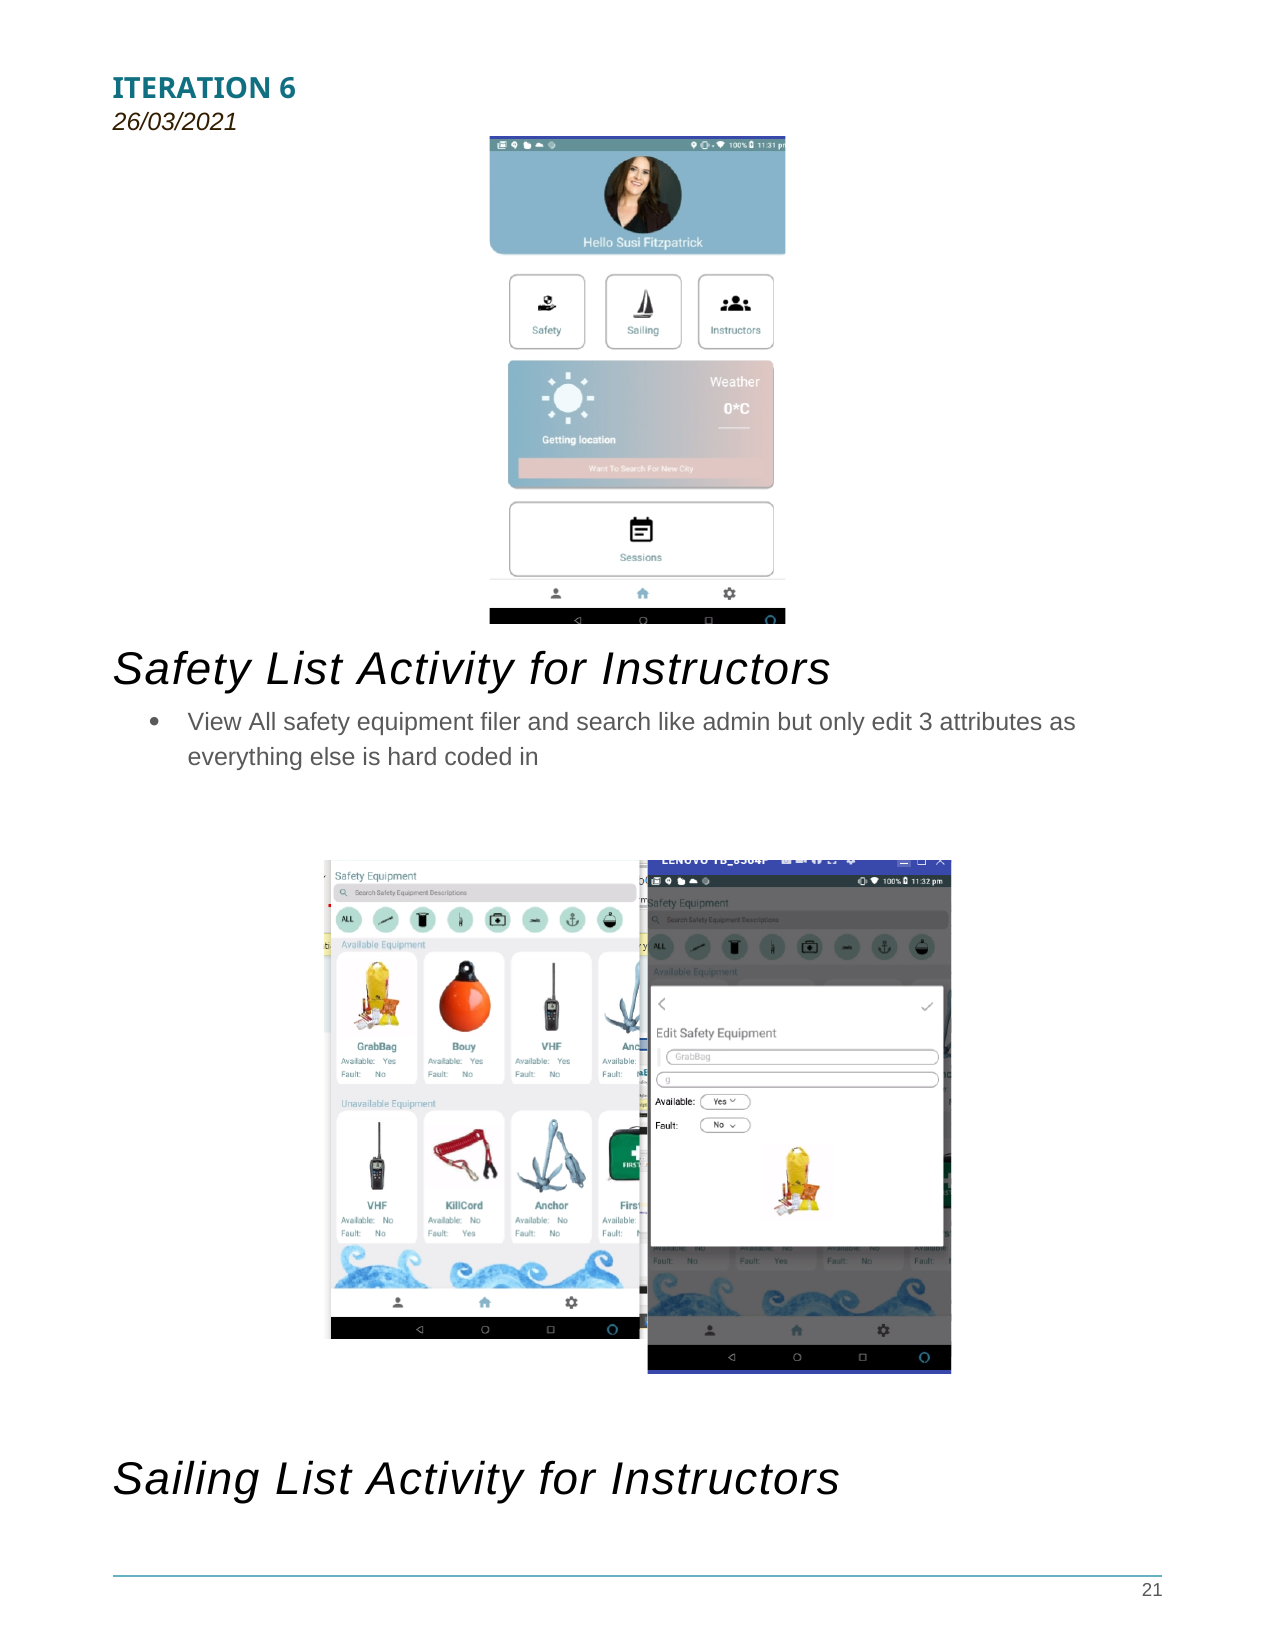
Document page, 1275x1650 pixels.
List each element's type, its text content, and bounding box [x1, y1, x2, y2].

subtitle Sailing List Activity for Instructors [112, 1451, 1162, 1504]
list View All safety equipment filer and search like admin but only edit 3 attributes as everything else is hard coded in [150, 707, 1162, 770]
subtitle Safety List Activity for Instructors [112, 642, 1162, 694]
